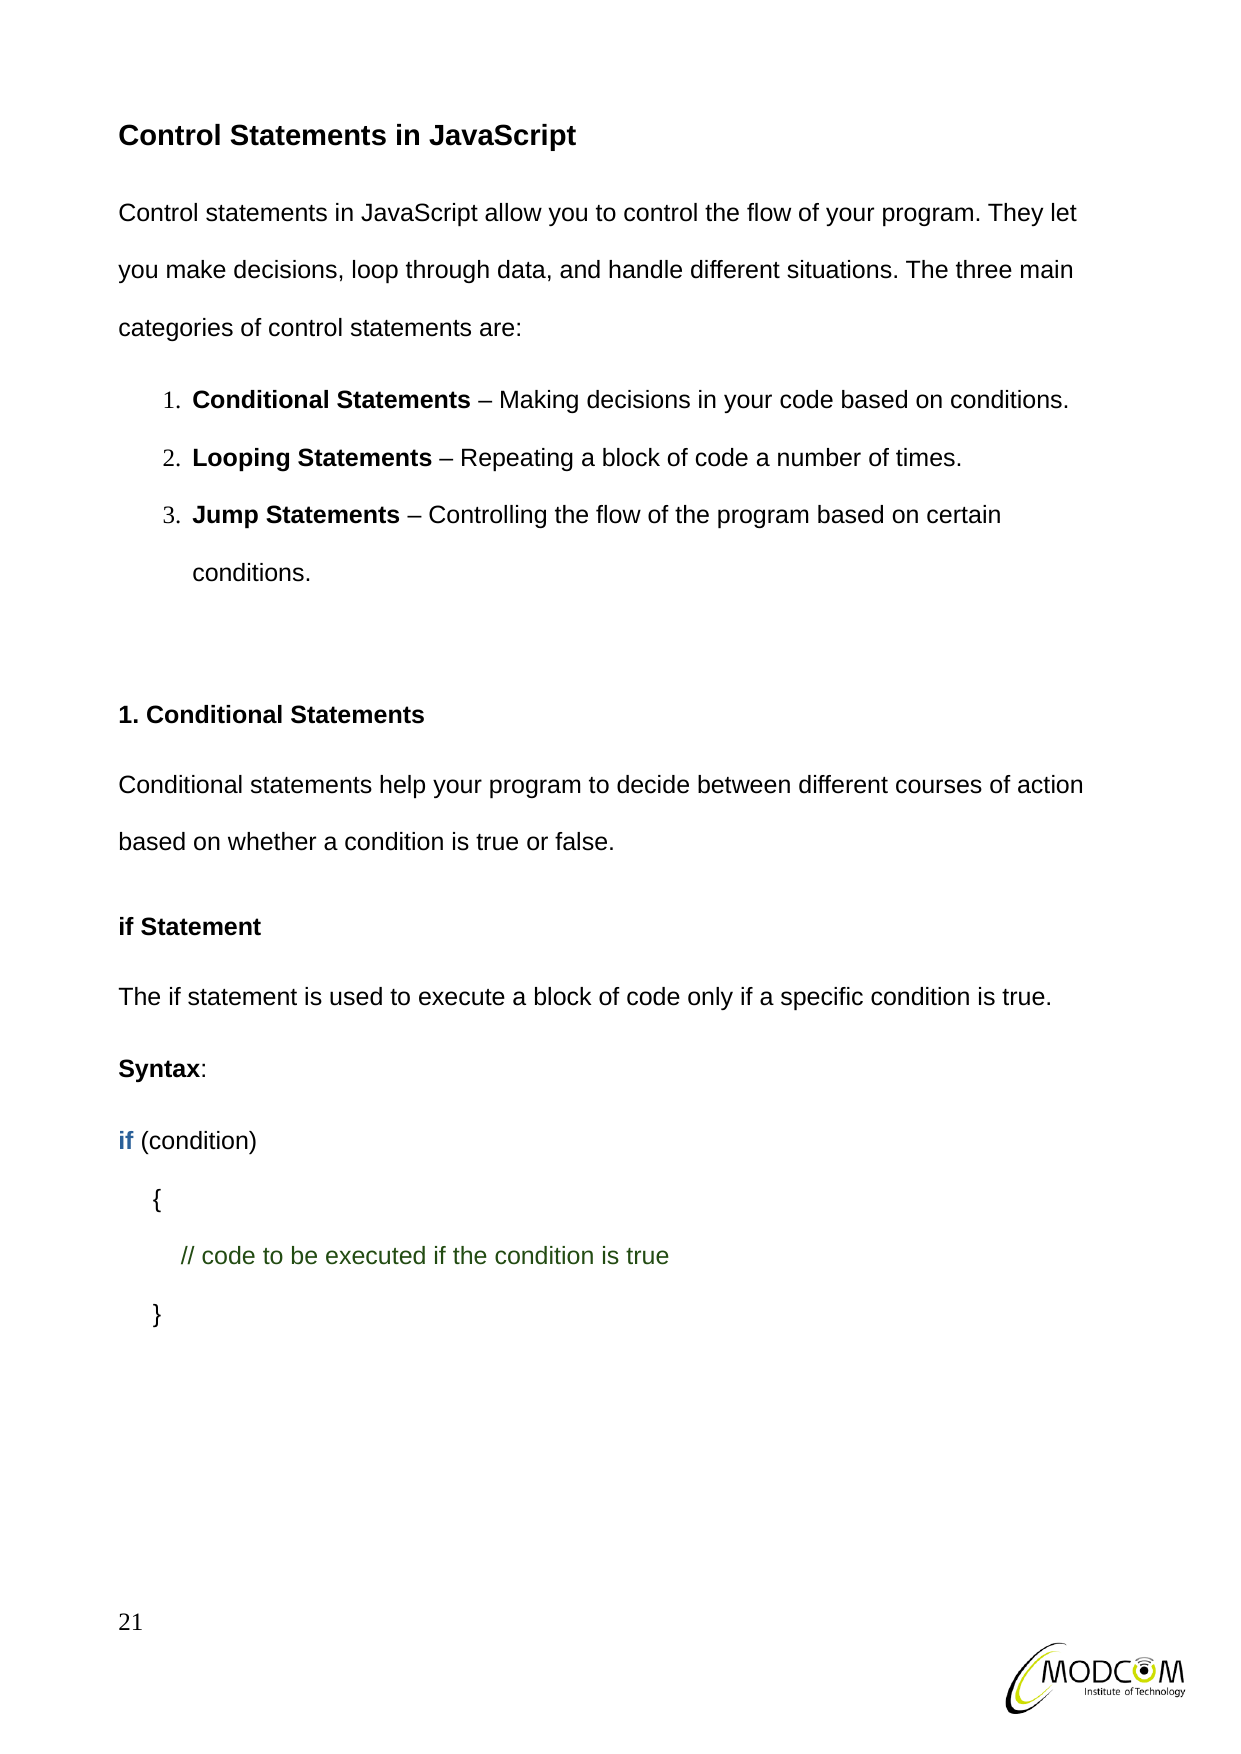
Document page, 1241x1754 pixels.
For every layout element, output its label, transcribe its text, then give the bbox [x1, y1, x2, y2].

list Conditional Statements – Making decisions in your code based on conditions. [162, 385, 1122, 414]
list Looping Statements – Repeating a block of code a number of times. [162, 442, 1122, 471]
subtitle Control Statements in JavaScript [118, 118, 1122, 152]
list Jump Statements – Controlling the flow of the program based on certain conditions. [162, 500, 1122, 587]
text } [118, 1299, 1122, 1327]
text if (condition) [118, 1126, 1122, 1155]
text { [118, 1184, 1122, 1212]
text The if statement is used to execute a block of code only if a specific condition is true. [118, 982, 1122, 1011]
text // code to be executed if the condition is true [118, 1241, 1122, 1270]
text Control statements in JavaScript allow you to control the flow of your program. They let you make decisions, loop through data, and handle different situations. The three main categories of control statements are: [118, 198, 1122, 341]
text Conditional statements help your program to decide between different courses of action based on whether a condition is true or false. [118, 770, 1122, 856]
picture [997, 1626, 1191, 1718]
text Syntax: [118, 1054, 1122, 1083]
subtitle 1. Conditional Statements [118, 700, 1122, 729]
subtitle if Statement [118, 912, 1122, 941]
